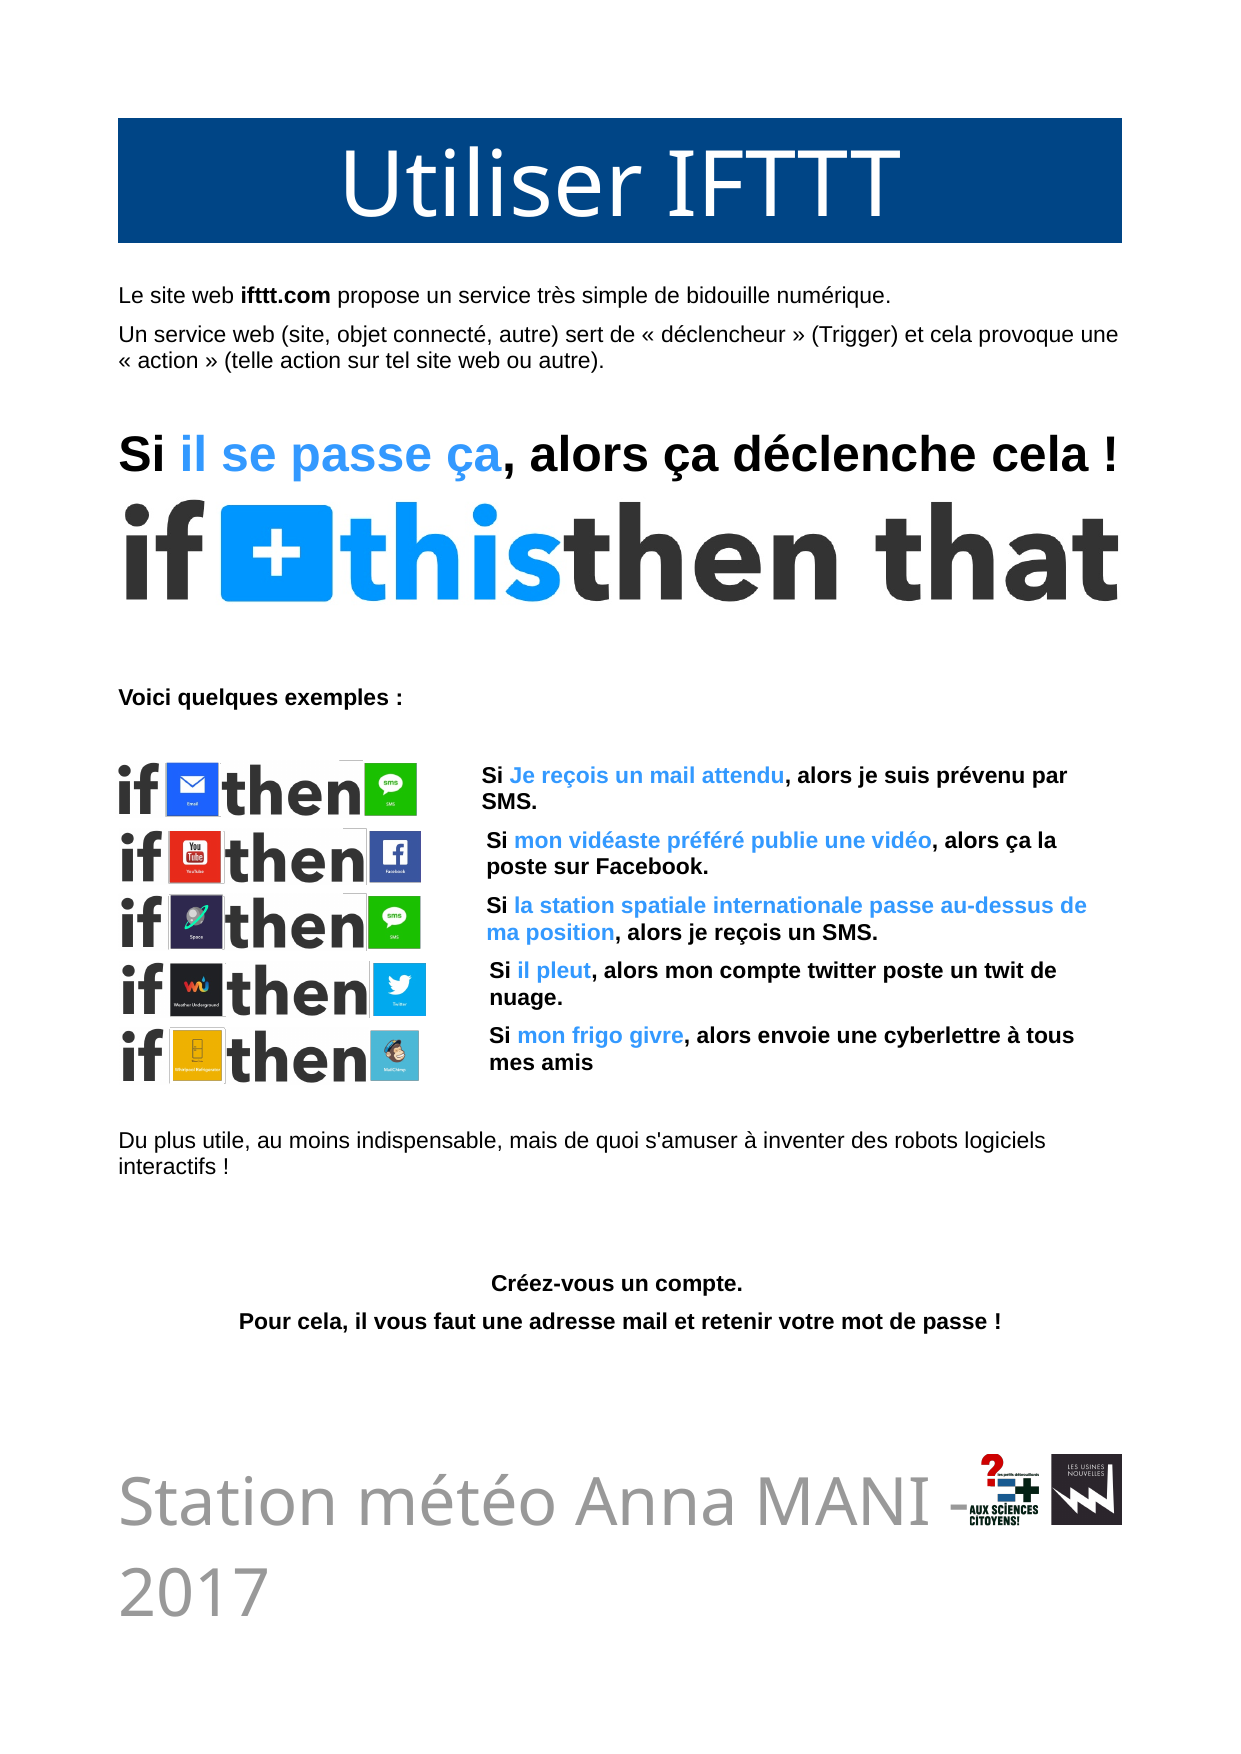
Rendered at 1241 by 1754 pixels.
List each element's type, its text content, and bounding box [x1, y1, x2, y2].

text Utiliser IFTTT [118, 118, 1122, 243]
picture [119, 1027, 489, 1085]
text Si mon frigo givre, alors envoie une cyberlettre à tous mes amis [118, 1022, 1122, 1075]
picture [118, 893, 486, 951]
text Voici quelques exemples : [118, 684, 1122, 710]
picture [115, 760, 482, 818]
text Si mon vidéaste préféré publie une vidéo, alors ça la poste sur Facebook. [118, 827, 1122, 879]
text Si il se passe ça, alors ça déclenche cela ! [118, 425, 1122, 482]
picture [119, 961, 489, 1018]
text Pour cela, il vous faut une adresse mail et retenir votre mot de passe ! [118, 1308, 1122, 1335]
text Un service web (site, objet connecté, autre) sert de « déclencheur » (Trigger) et cela provoque une « action » (telle action sur tel site web ou autre). [118, 321, 1122, 373]
picture [969, 1454, 1039, 1526]
text Si la station spatiale internationale passe au-dessus de ma position, alors je reçois un SMS. [118, 892, 1122, 945]
text Du plus utile, au moins indispensable, mais de quoi s'amuser à inventer des robots logiciels interactifs ! [118, 1127, 1122, 1179]
text Si il pleut, alors mon compte twitter poste un twit de nuage. [118, 957, 1122, 1010]
picture [118, 828, 486, 885]
picture [118, 494, 1123, 607]
text Si Je reçois un mail attendu, alors je suis prévenu par SMS. [482, 762, 1122, 814]
picture [1051, 1454, 1122, 1525]
text Créez-vous un compte. [118, 1269, 1122, 1296]
text Le site web ifttt.com propose un service très simple de bidouille numérique. [118, 282, 1122, 308]
